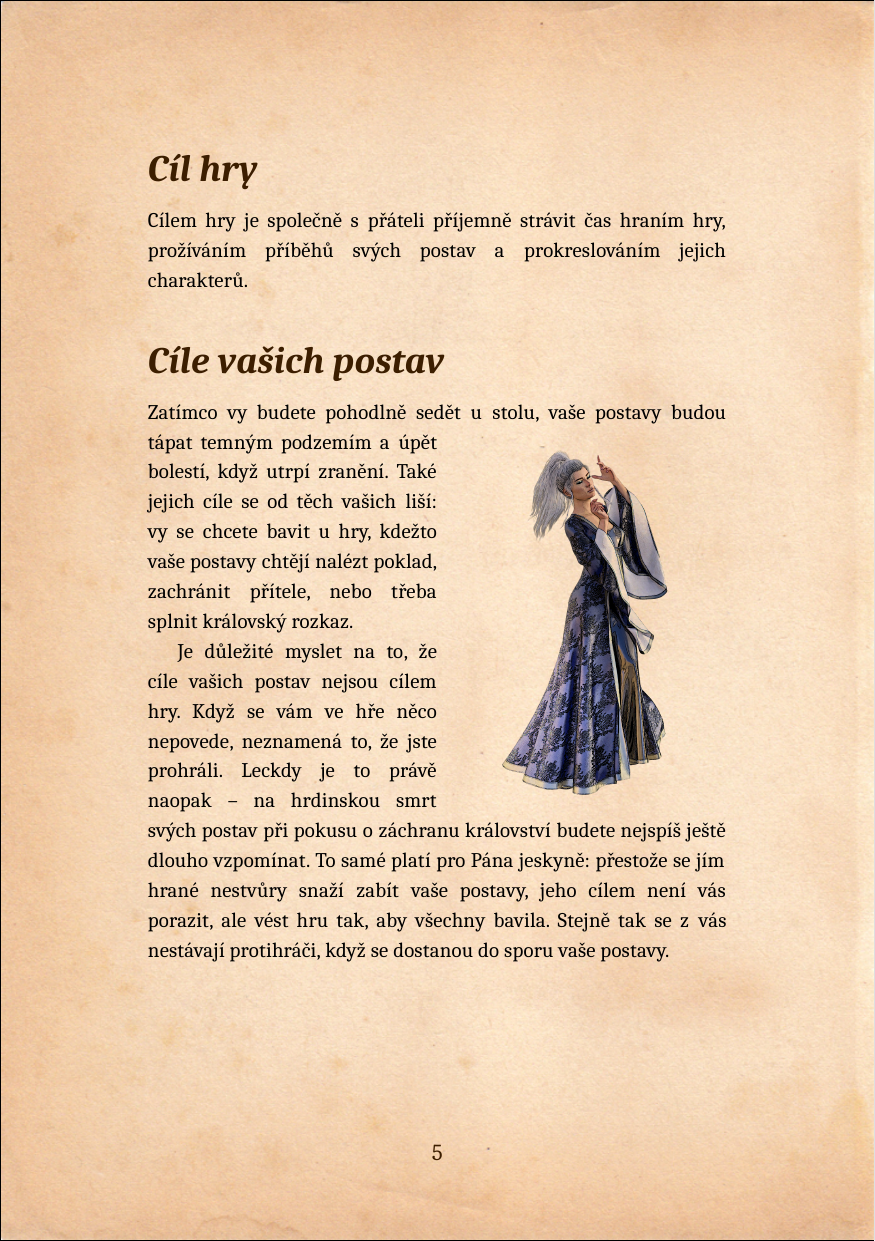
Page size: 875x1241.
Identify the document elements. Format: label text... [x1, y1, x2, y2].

subtitle Cíl hry [148, 148, 726, 191]
picture [1, 1, 874, 1240]
subtitle Cíle vašich postav [148, 339, 726, 383]
text Zatímco vy budete pohodlně sedět u⁠ stolu, vaše postavy budou tápat temným podzemím a⁠ úpět bolestí, když utrpí zranění. Také jejich cíle se od těch vašich liší: vy se chcete bavit u⁠ hry, kdežto vaše postavy chtějí nalézt poklad, zachránit přítele, nebo třeba splnit královský rozkaz. Je důležité myslet na to, že cíle vašich postav nejsou cílem hry. Když se vám ve hře něco nepovede, neznamená to, že jste prohráli. Leckdy je to právě naopak – na hrdinskou smrt svých postav při pokusu o⁠ záchranu království budete nejspíš ještě dlouho vzpomínat. To samé platí pro Pána jeskyně: přestože se jím hrané nestvůry snaží zabít vaše postavy, jeho cílem není vás porazit, ale vést hru tak, aby všechny bavila. Stejně tak se z⁠ vás nestávají protihráči, když se dostanou do sporu vaše postavy. [148, 400, 726, 962]
text Cílem hry je společně s⁠ přáteli příjemně strávit čas hraním hry, prožíváním příběhů svých postav a⁠ prokreslováním jejich charakterů. [148, 208, 726, 292]
